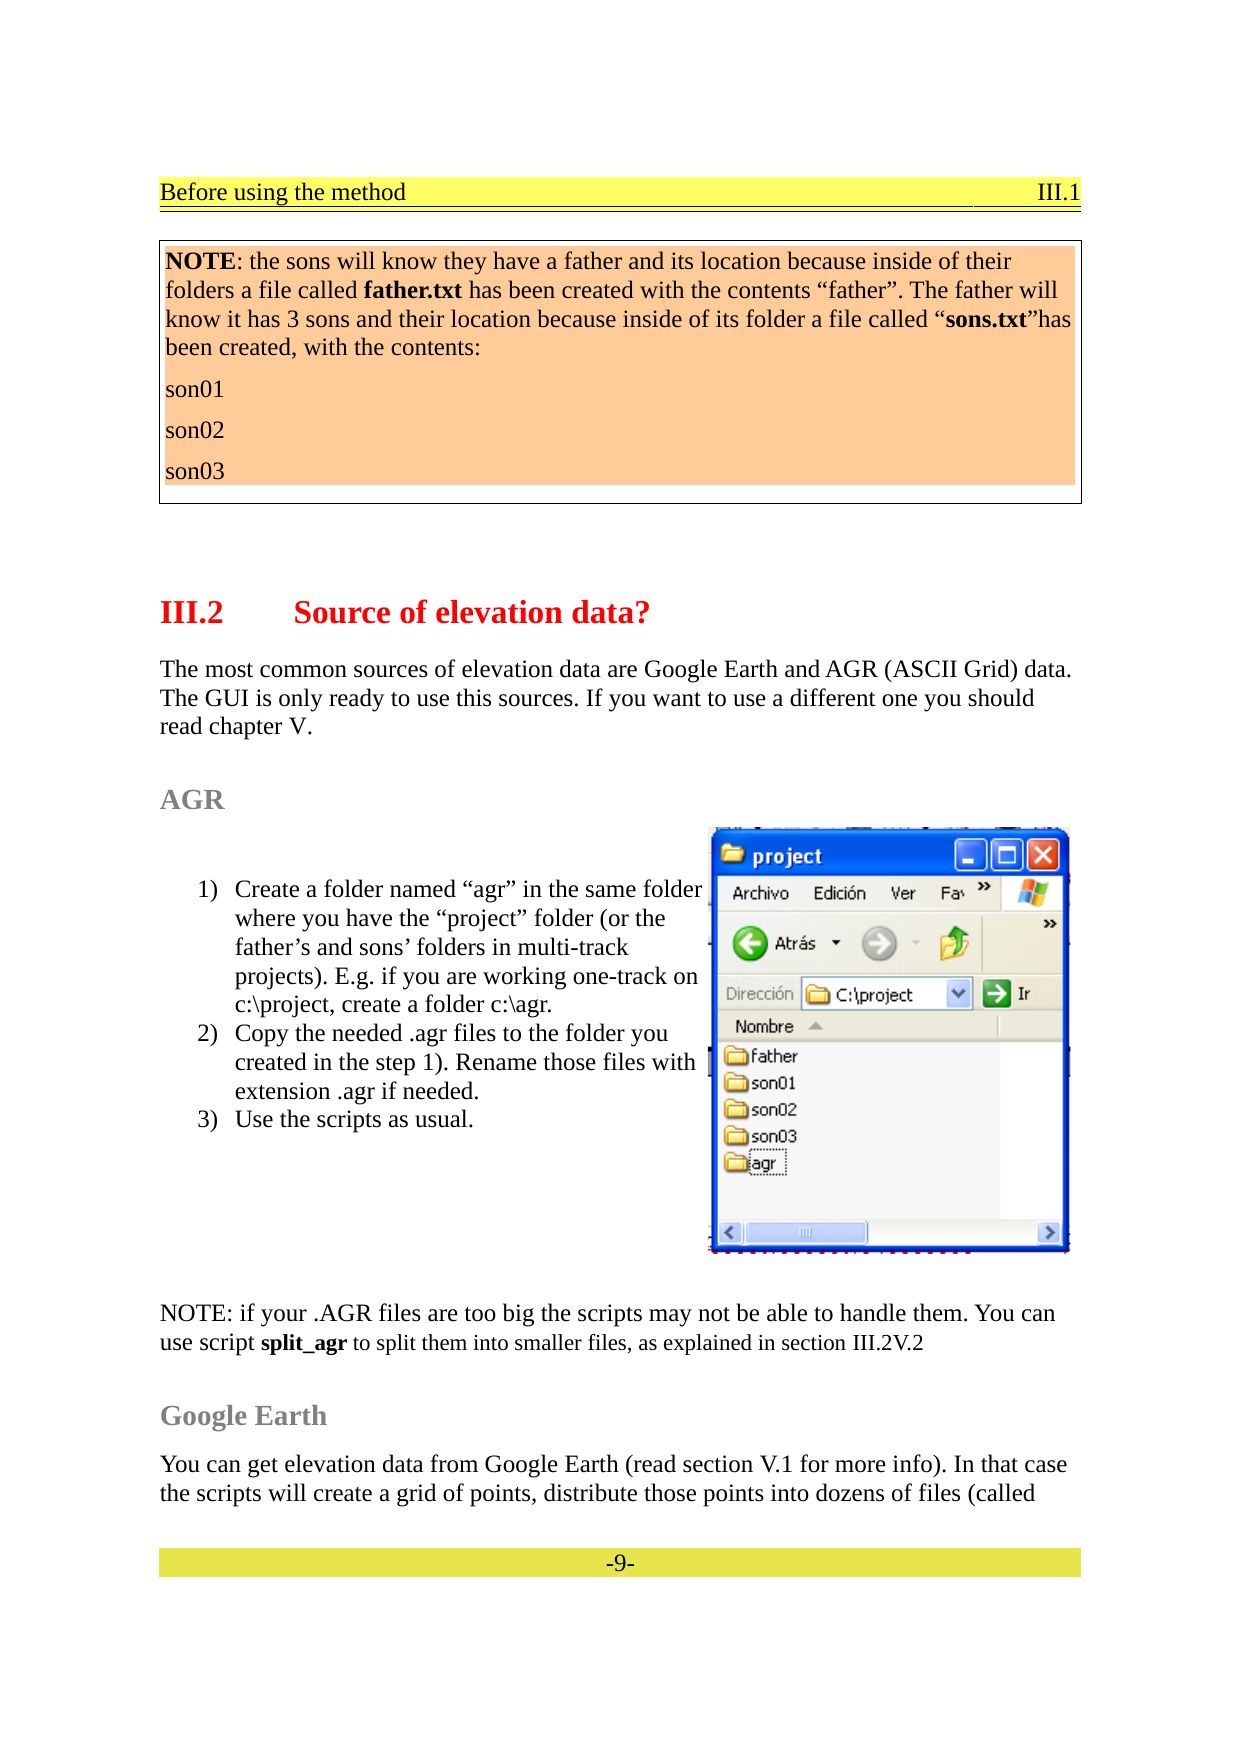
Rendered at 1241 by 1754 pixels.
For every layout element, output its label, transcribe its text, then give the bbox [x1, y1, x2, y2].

list Copy the needed .agr files to the folder you created in the step 1). Rename those files with extension .agr if needed. [197, 1018, 707, 1104]
list Use the scripts as usual. [197, 1104, 707, 1133]
subtitle AGR [159, 782, 1081, 816]
text You can get elevation data from Google Earth (read section V.1 for more info). In that case the scripts will create a grid of points, distribute those points into dozens of files (called [159, 1449, 1081, 1507]
picture [707, 827, 1071, 1254]
subtitle Source of elevation data? [159, 592, 1081, 630]
table_header NOTE: the sons will know they have a father and its location because inside of their folders a file called father.txt has been created with the contents “father”. The father will know it has 3 sons and their location because inside of its folder a file called “sons.txt”has been created, with the contents: son01 son02 son03 [160, 241, 1081, 503]
subtitle Google Earth [159, 1398, 1081, 1431]
text The most common sources of elevation data are Google Earth and AGR (ASCII Grid) data. The GUI is only ready to use this sources. If you want to use a different one you should read chapter V. [159, 654, 1081, 740]
text NOTE: if your .AGR files are too big the scripts may not be able to handle them. You can use script split_agr to split them into smaller files, as explained in section V.2 [159, 1298, 1081, 1356]
list Create a folder named “agr” in the same folder where you have the “project” folder (or the father’s and sons’ folders in multi-track projects). E.g. if you are working one-track on c:\project, create a folder c:\agr. [197, 874, 707, 1018]
